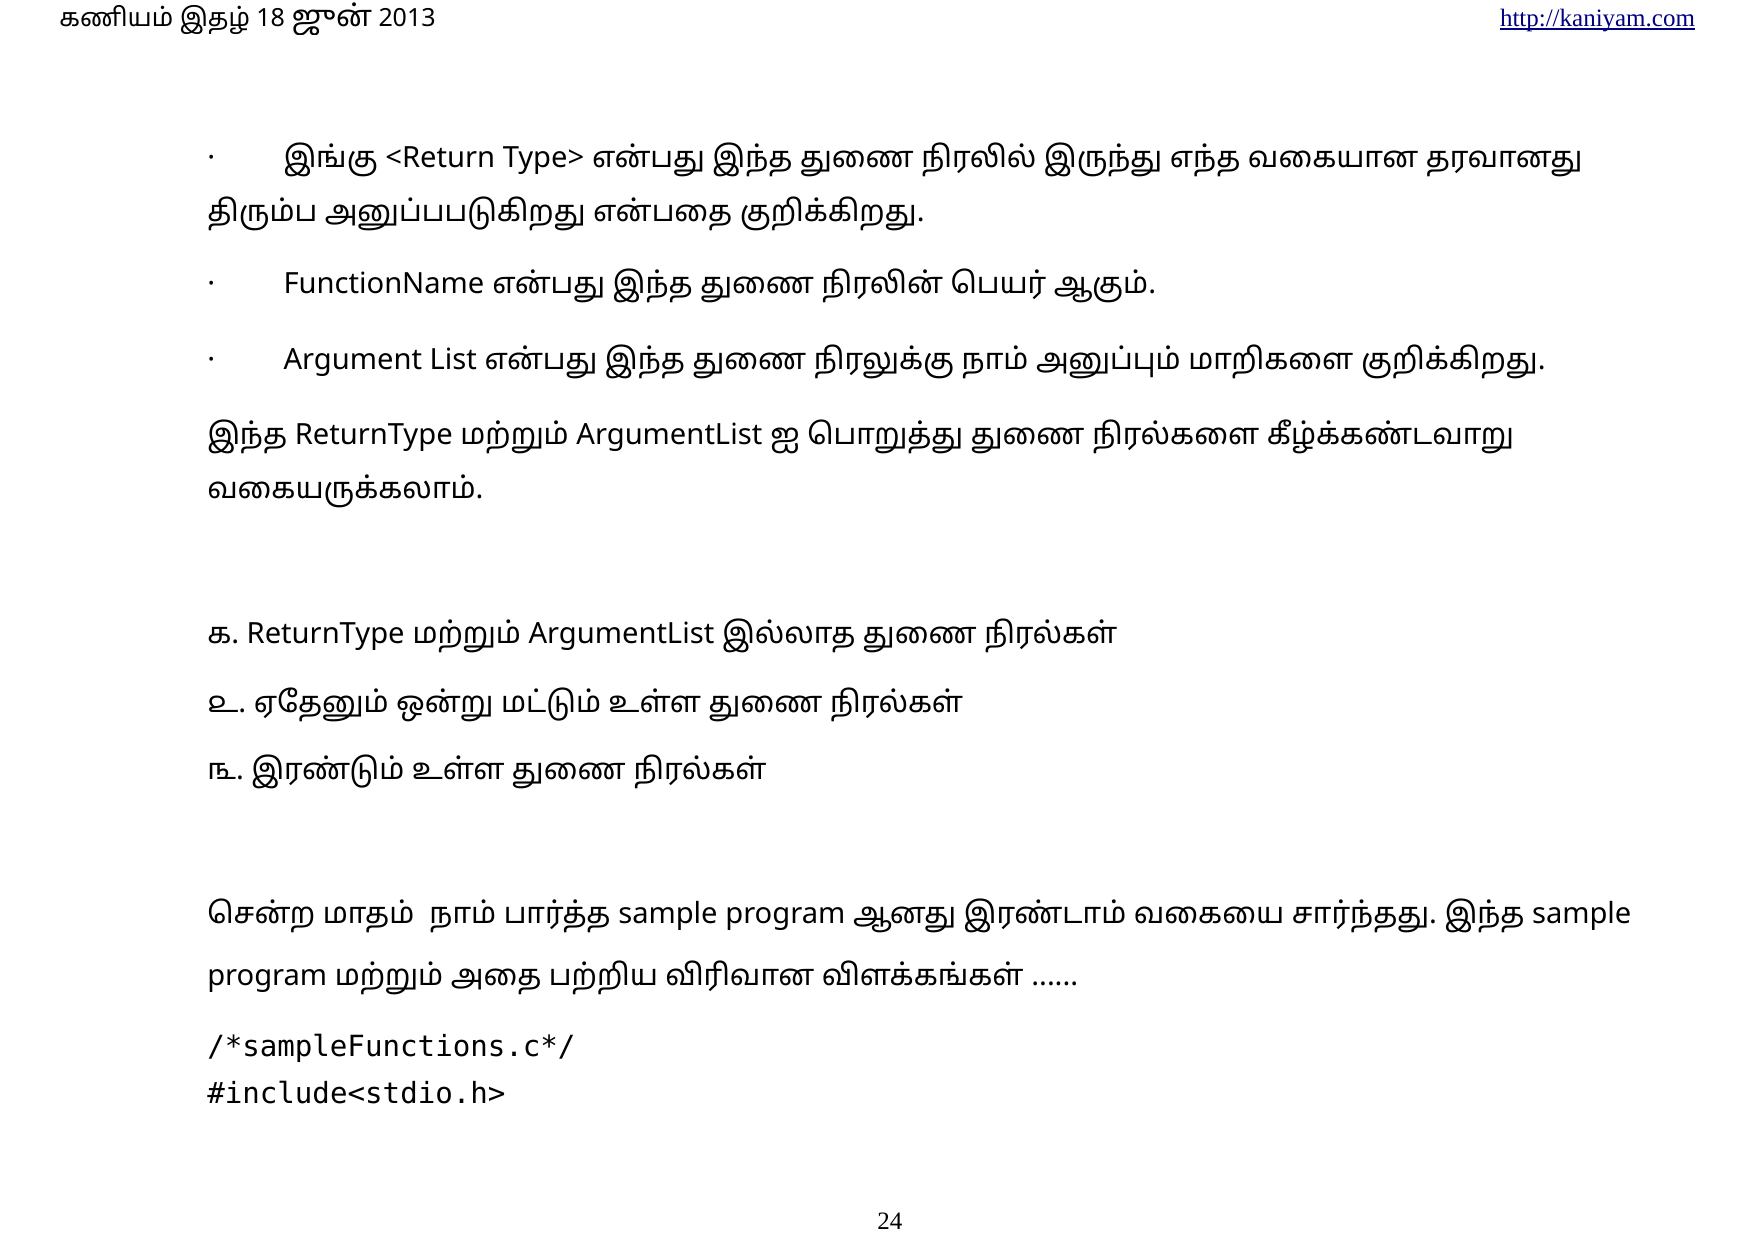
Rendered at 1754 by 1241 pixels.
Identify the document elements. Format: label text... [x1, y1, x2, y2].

text ௩. இரண்டும் உள்ள துணை நிரல்கள் [207, 754, 1695, 790]
text சென்ற மாதம் நாம் பார்த்த sample program ஆனது இரண்டாம் வகையை சார்ந்தது. இந்த sample program மற்றும் அதை பற்றிய விரிவான விளக்கங்கள் ...... [207, 893, 1695, 996]
text · FunctionName என்பது இந்த துணை நிரலின் பெயர் ஆகும். [207, 263, 1695, 305]
text /*sampleFunctions.c*/ [207, 1029, 1695, 1063]
text ௨. ஏதேனும் ஒன்று மட்டும் உள்ள துணை நிரல்கள் [207, 687, 1695, 723]
text #include<stdio.h> [207, 1076, 1695, 1110]
text · Argument List என்பது இந்த துணை நிரலுக்கு நாம் அனுப்பும் மாறிகளை குறிக்கிறது. [207, 338, 1695, 380]
text ௧. ReturnType மற்றும் ArgumentList இல்லாத துணை நிரல்கள் [207, 612, 1695, 654]
text · இங்கு <Return Type> என்பது இந்த துணை நிரலில் இருந்து எந்த வகையான தரவானது திரும்ப அனுப்பபடுகிறது என்பதை குறிக்கிறது. [207, 136, 1695, 232]
text இந்த ReturnType மற்றும் ArgumentList ஐ பொறுத்து துணை நிரல்களை கீழ்க்கண்டவாறு வகையருக்கலாம். [207, 413, 1695, 509]
